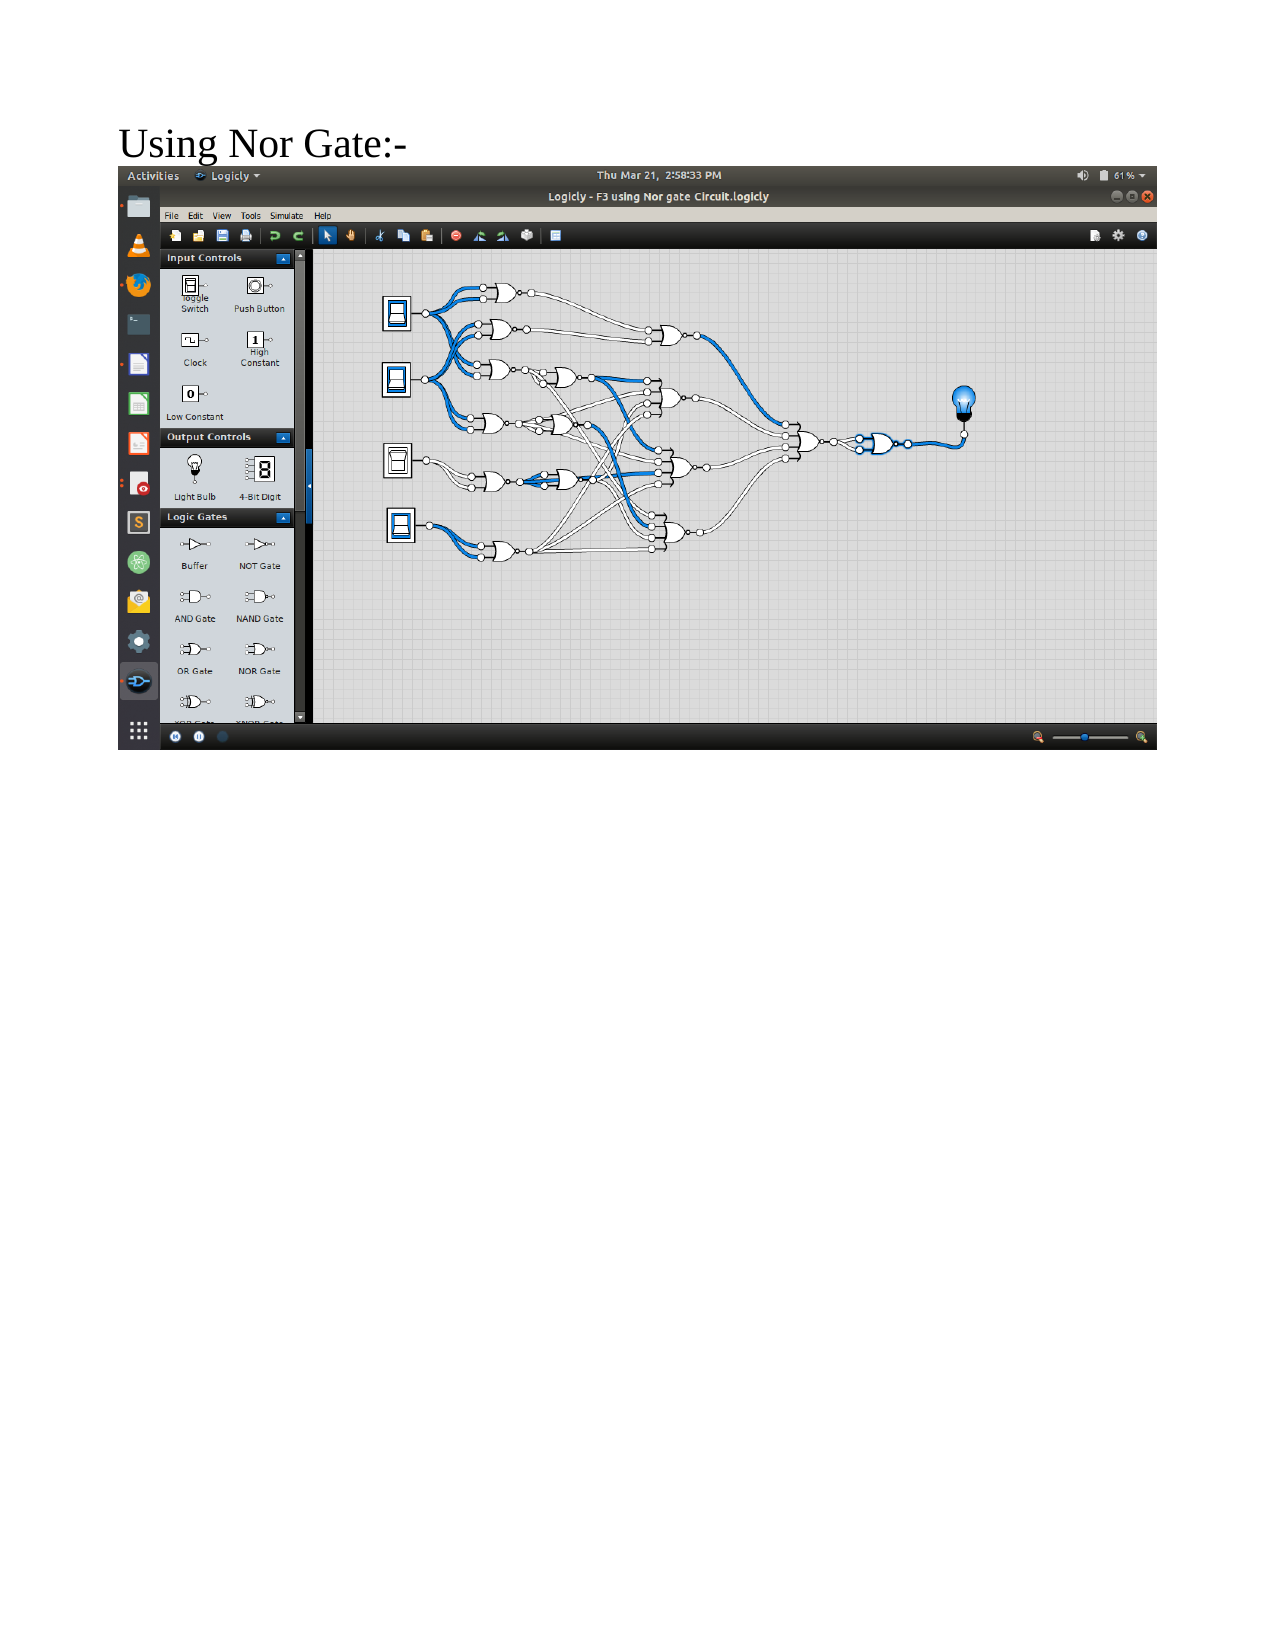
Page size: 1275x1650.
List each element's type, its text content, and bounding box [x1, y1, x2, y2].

text Using Nor Gate:- [118, 118, 1157, 166]
picture [118, 166, 1157, 750]
